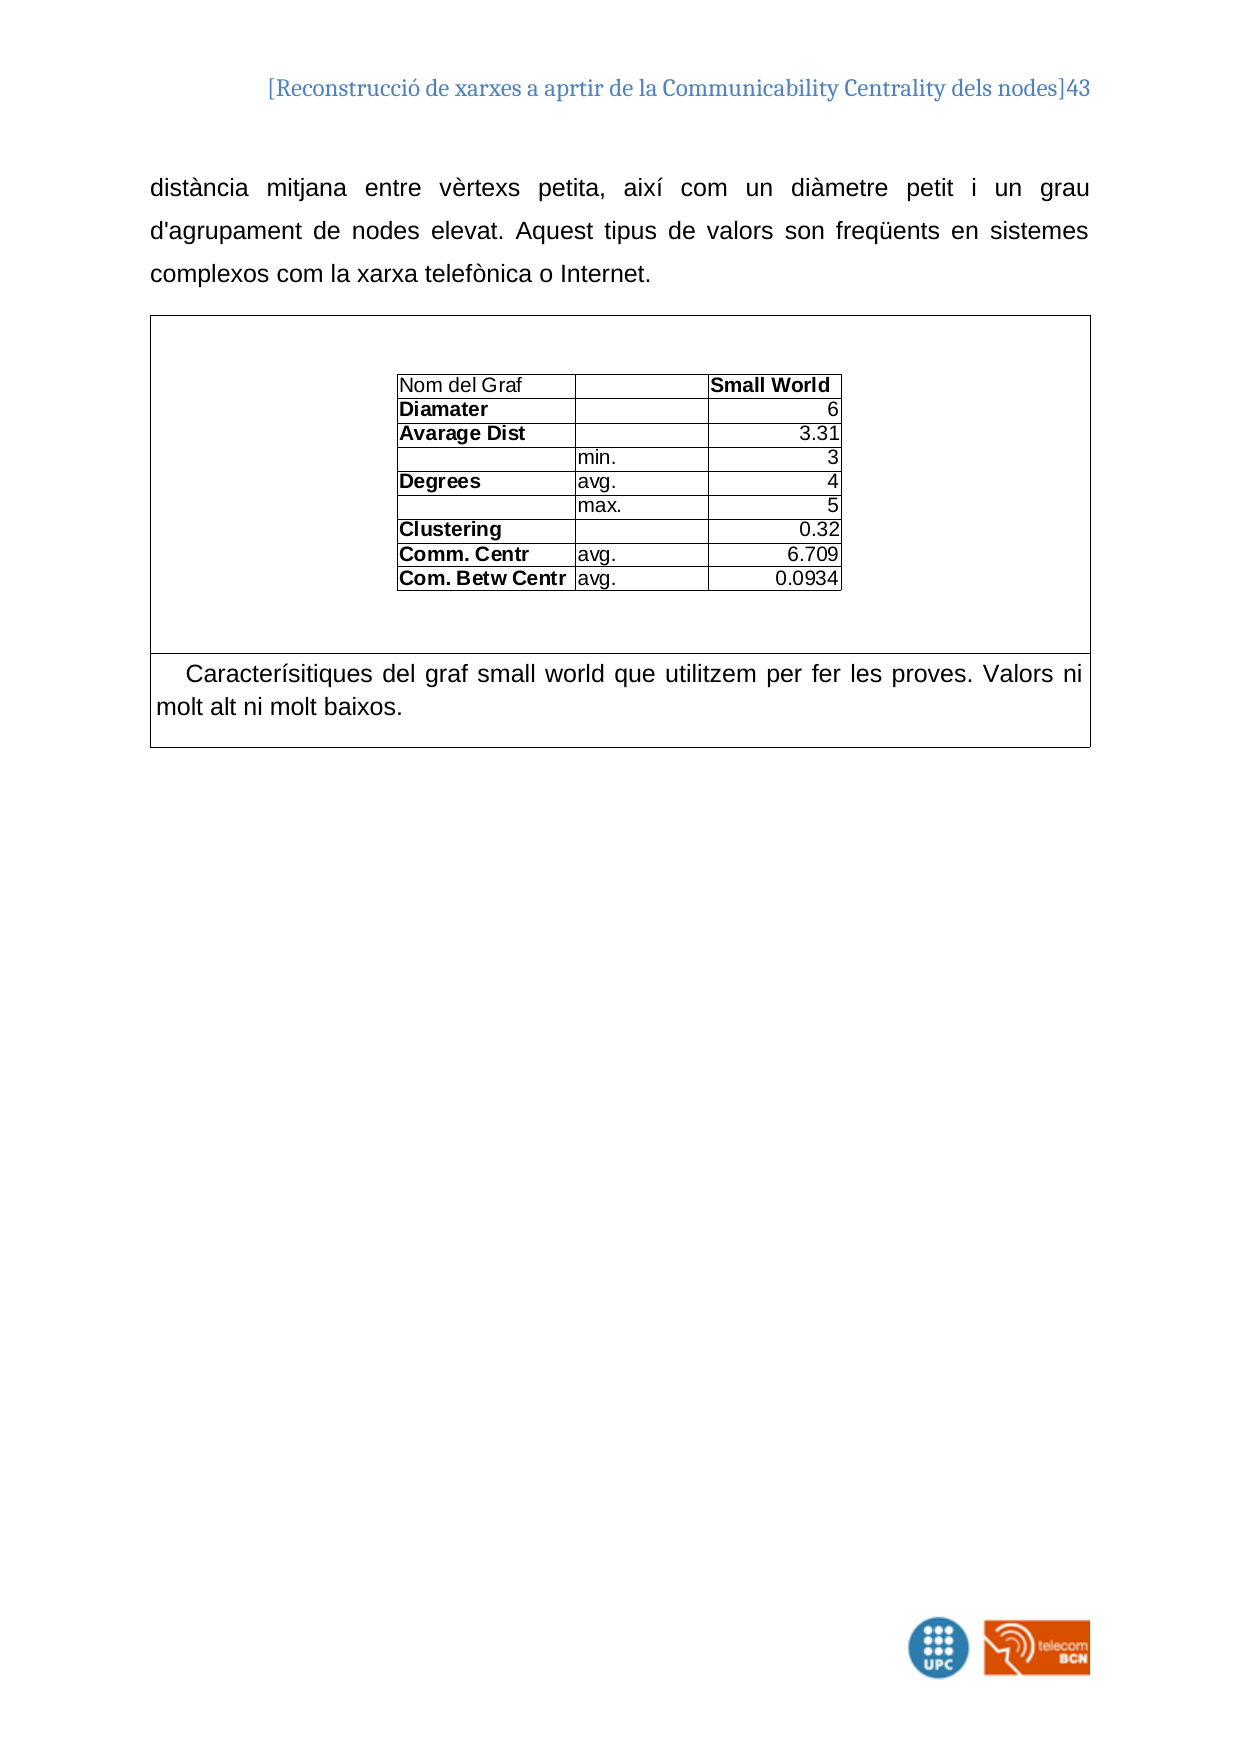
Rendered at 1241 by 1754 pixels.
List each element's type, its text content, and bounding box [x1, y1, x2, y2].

table_header [151, 316, 1090, 653]
picture [904, 1614, 1091, 1681]
text distància mitjana entre vèrtexs petita, així com un diàmetre petit i un grau d'agrupament de nodes elevat. Aquest tipus de valors son freqüents en sistemes complexos com la xarxa telefònica o Internet. [150, 173, 1090, 288]
table_cell Caracterísitiques del graf small world que utilitzem per fer les proves. Valors ni molt alt ni molt baixos. [151, 654, 1090, 747]
